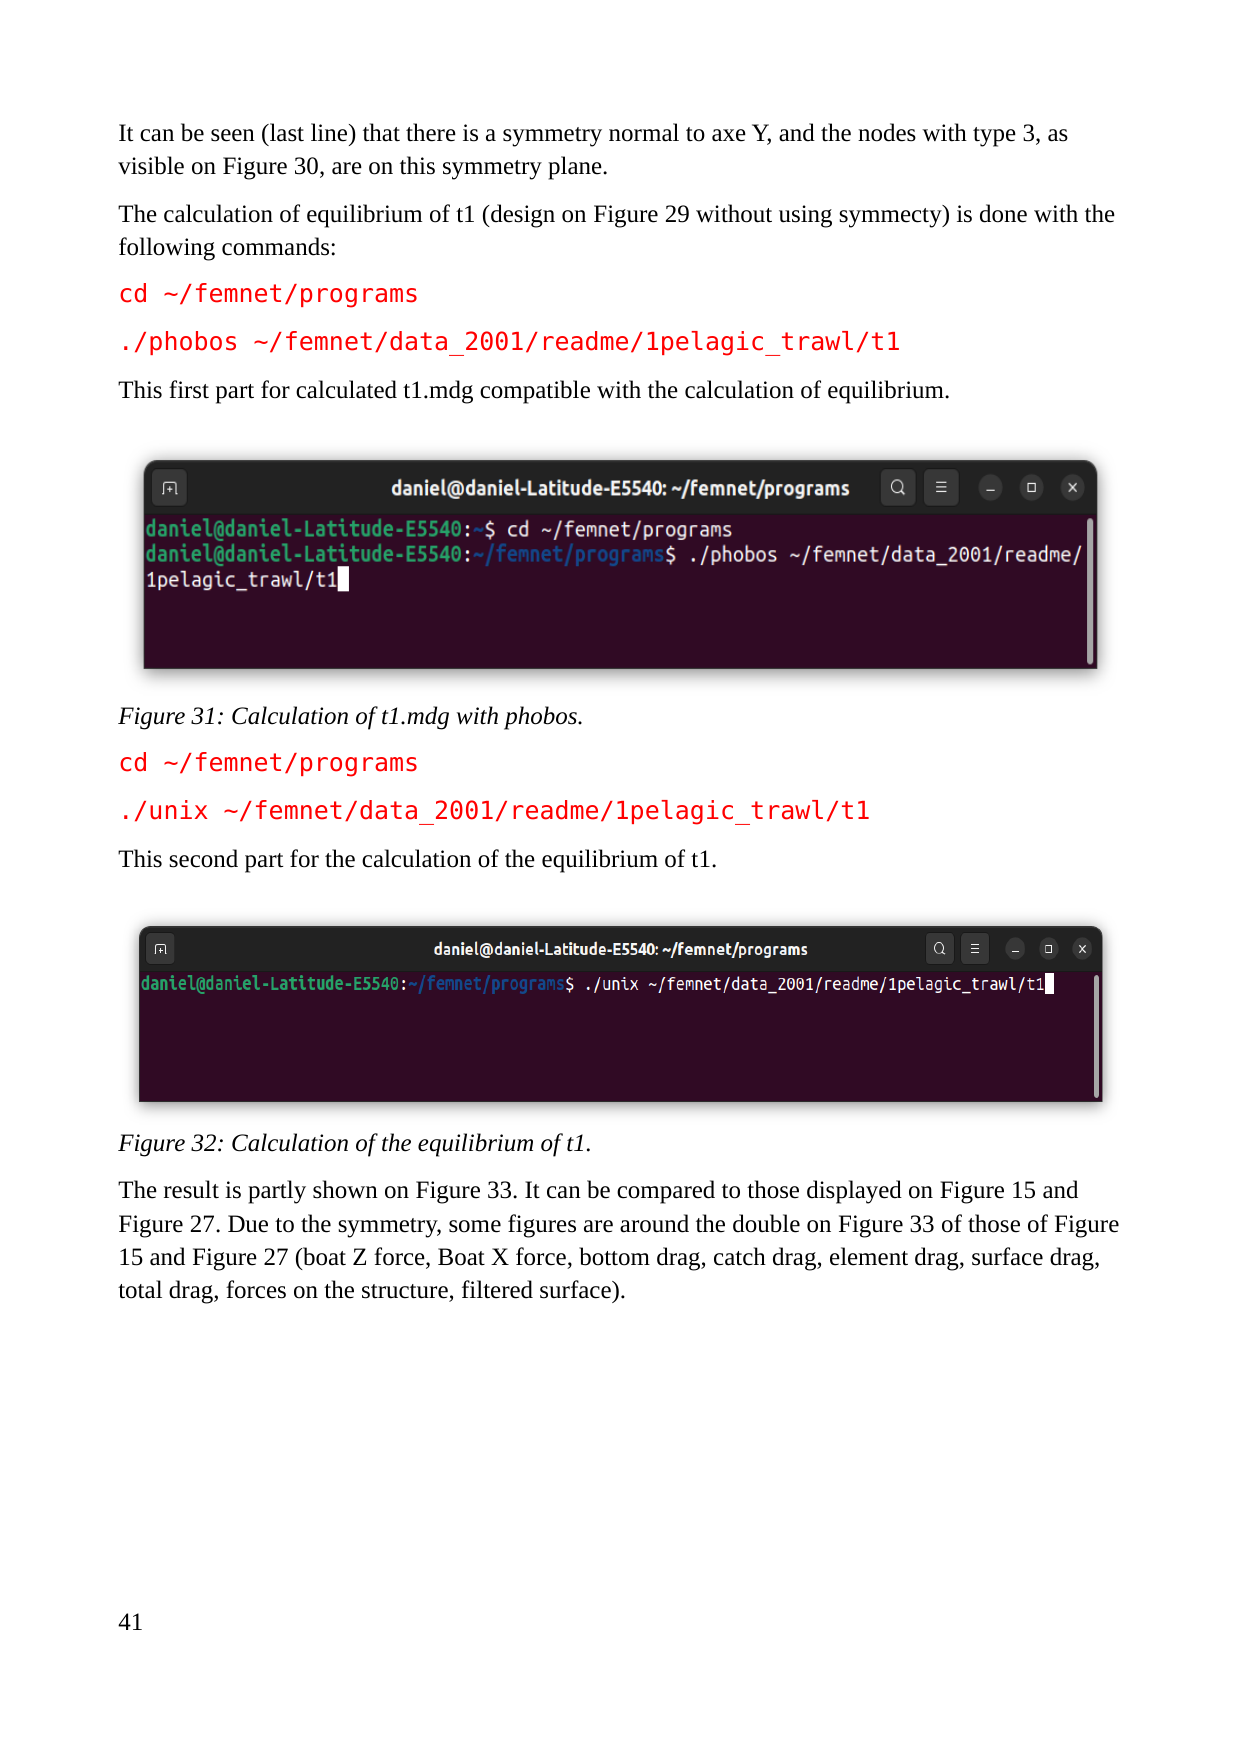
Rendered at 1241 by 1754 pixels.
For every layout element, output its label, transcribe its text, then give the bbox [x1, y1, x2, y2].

text This second part for the calculation of the equilibrium of t1. [118, 844, 1122, 873]
text cd ~/femnet/programs [118, 279, 1122, 308]
text ./unix ~/femnet/data_2001/readme/1pelagic_trawl/t1 [118, 796, 1122, 826]
picture [118, 904, 1123, 1128]
text The calculation of equilibrium of t1 (design on Figure 29 without using symmecty) is done with the following commands: [118, 199, 1122, 261]
text ./phobos ~/femnet/data_2001/readme/1pelagic_trawl/t1 [118, 327, 1122, 357]
text It can be seen (last line) that there is a symmetry normal to axe Y, and the nodes with type 3, as visible on Figure 30, are on this symmetry plane. [118, 118, 1122, 180]
text Figure 32: Calculation of the equilibrium of t1. [118, 1128, 1122, 1157]
text This first part for calculated t1.mdg compatible with the calculation of equilibrium. [118, 376, 1122, 404]
text The result is partly shown on Figure 33. It can be compared to those displayed on Figure 15 and Figure 27. Due to the symmetry, some figures are around the double on Figure 33 of those of Figure 15 and Figure 27 (boat Z force, Boat X force, bottom drag, catch drag, element drag, surface drag, total drag, forces on the structure, filtered surface). [118, 1176, 1122, 1303]
text cd ~/femnet/programs [118, 748, 1122, 777]
text Figure 31: Calculation of t1.mdg with phobos. [118, 701, 1122, 729]
picture [118, 435, 1123, 701]
